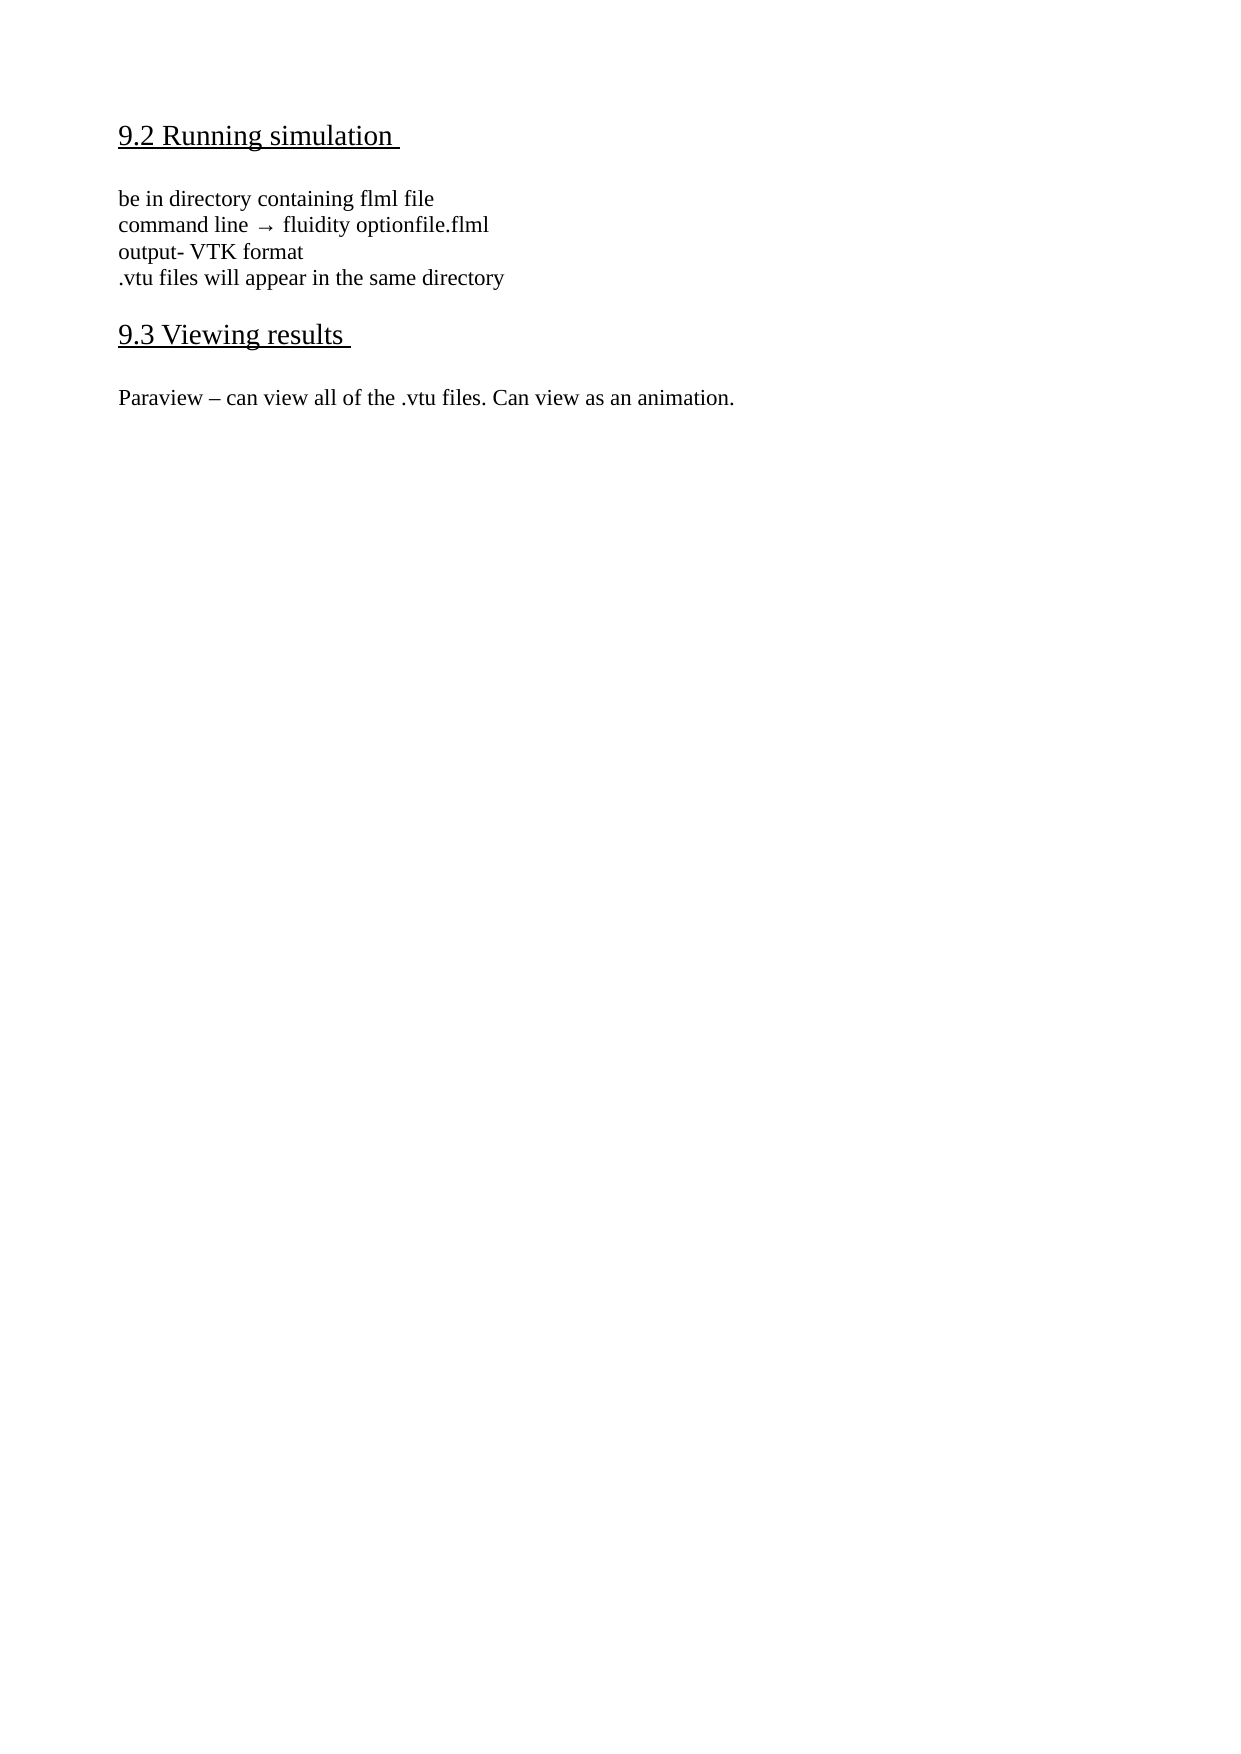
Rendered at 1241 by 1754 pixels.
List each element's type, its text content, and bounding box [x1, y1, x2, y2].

text .vtu files will appear in the same directory [118, 264, 1122, 291]
text output- VTK format [118, 238, 1122, 264]
text be in directory containing flml file [118, 185, 1122, 212]
text 9.2 Running simulation [118, 118, 1122, 152]
text command line → fluidity optionfile.flml [118, 212, 1122, 238]
text 9.3 Viewing results [118, 317, 1122, 351]
text Paraview – can view all of the .vtu files. Can view as an animation. [118, 384, 1122, 410]
